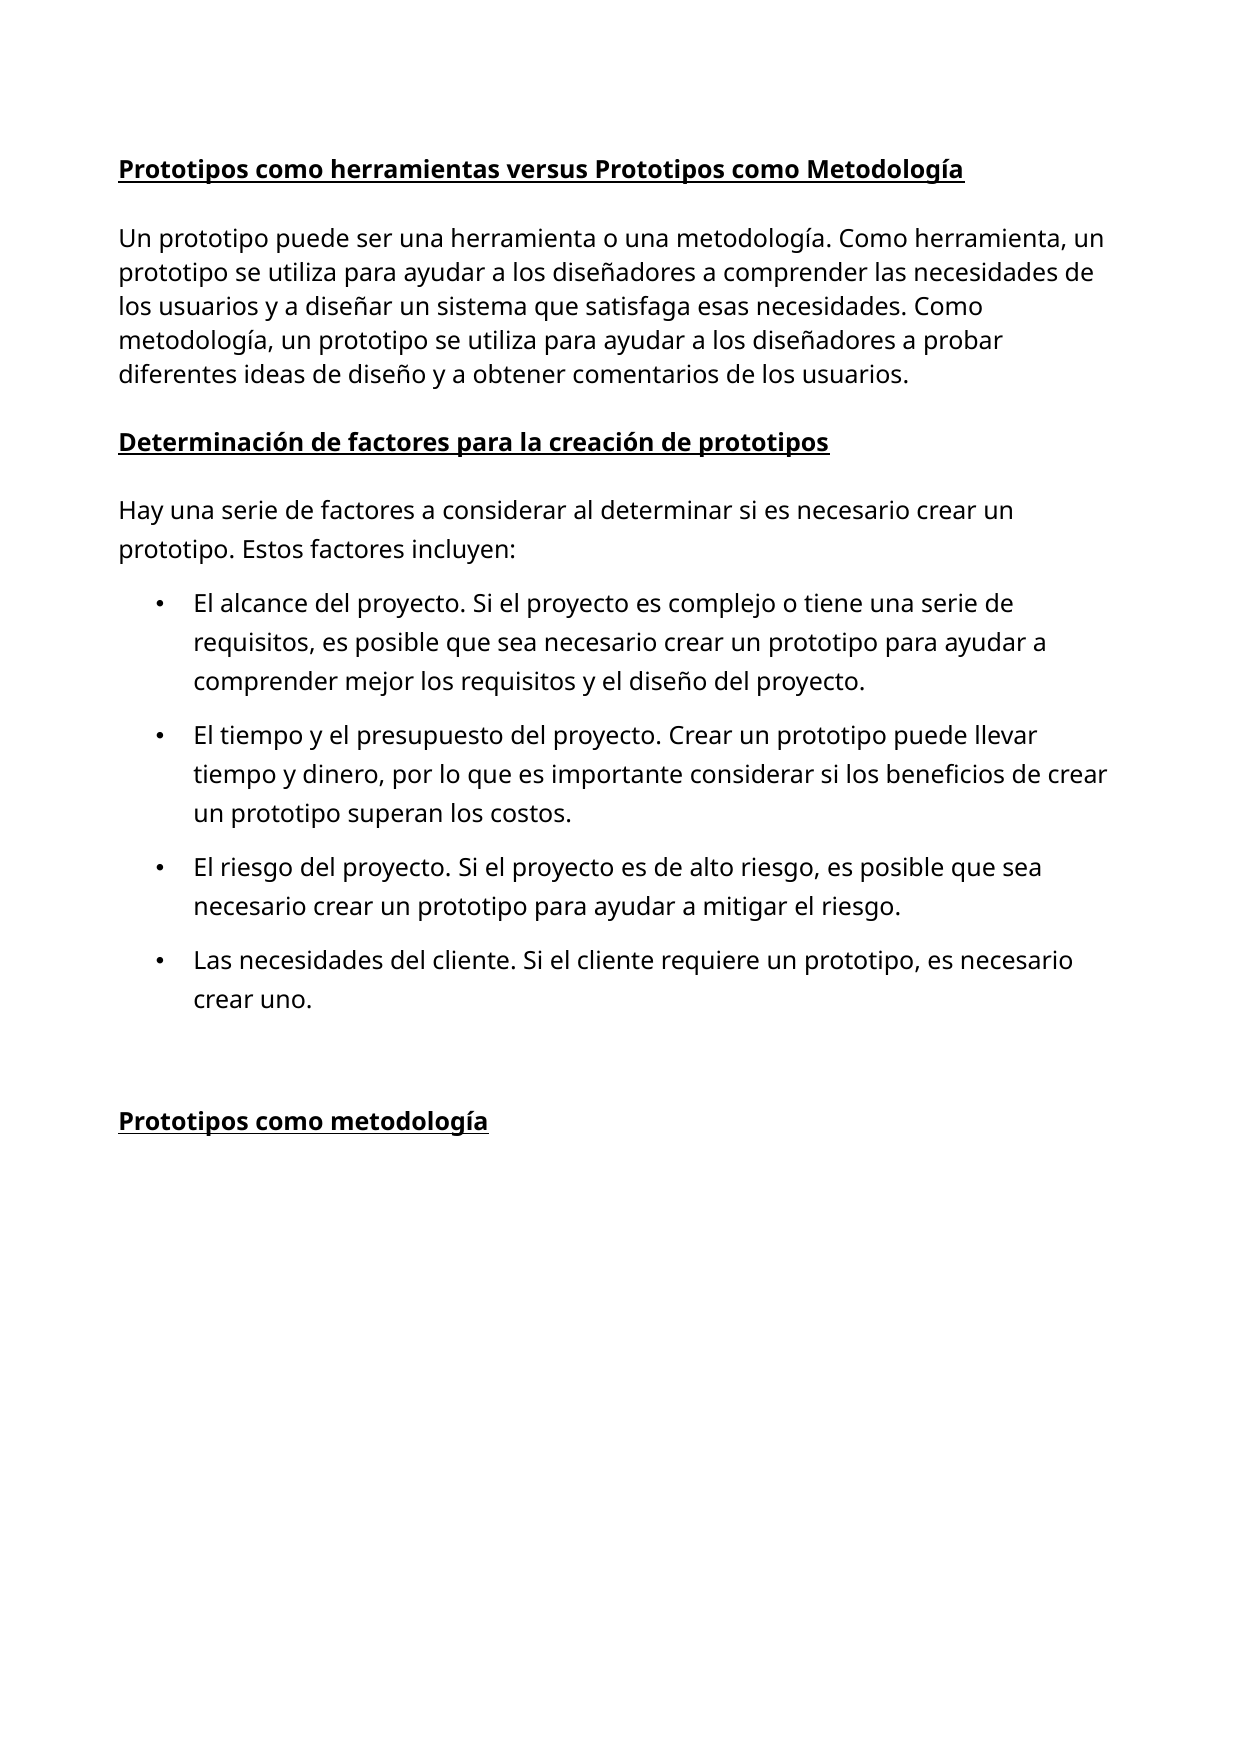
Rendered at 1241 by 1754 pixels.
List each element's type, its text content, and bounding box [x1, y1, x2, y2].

list El riesgo del proyecto. Si el proyecto es de alto riesgo, es posible que sea necesario crear un prototipo para ayudar a mitigar el riesgo. [156, 850, 1122, 923]
list El alcance del proyecto. Si el proyecto es complejo o tiene una serie de requisitos, es posible que sea necesario crear un prototipo para ayudar a comprender mejor los requisitos y el diseño del proyecto. [156, 586, 1122, 698]
list Las necesidades del cliente. Si el cliente requiere un prototipo, es necesario crear uno. [156, 943, 1122, 1016]
text Prototipos como herramientas versus Prototipos como Metodología [118, 152, 1122, 186]
text Hay una serie de factores a considerar al determinar si es necesario crear un prototipo. Estos factores incluyen: [118, 493, 1122, 566]
text Determinación de factores para la creación de prototipos [118, 425, 1122, 459]
list El tiempo y el presupuesto del proyecto. Crear un prototipo puede llevar tiempo y dinero, por lo que es importante considerar si los beneficios de crear un prototipo superan los costos. [156, 718, 1122, 830]
text Prototipos como metodología [118, 1104, 1122, 1138]
text Un prototipo puede ser una herramienta o una metodología. Como herramienta, un prototipo se utiliza para ayudar a los diseñadores a comprender las necesidades de los usuarios y a diseñar un sistema que satisfaga esas necesidades. Como metodología, un prototipo se utiliza para ayudar a los diseñadores a probar diferentes ideas de diseño y a obtener comentarios de los usuarios. [118, 220, 1122, 391]
